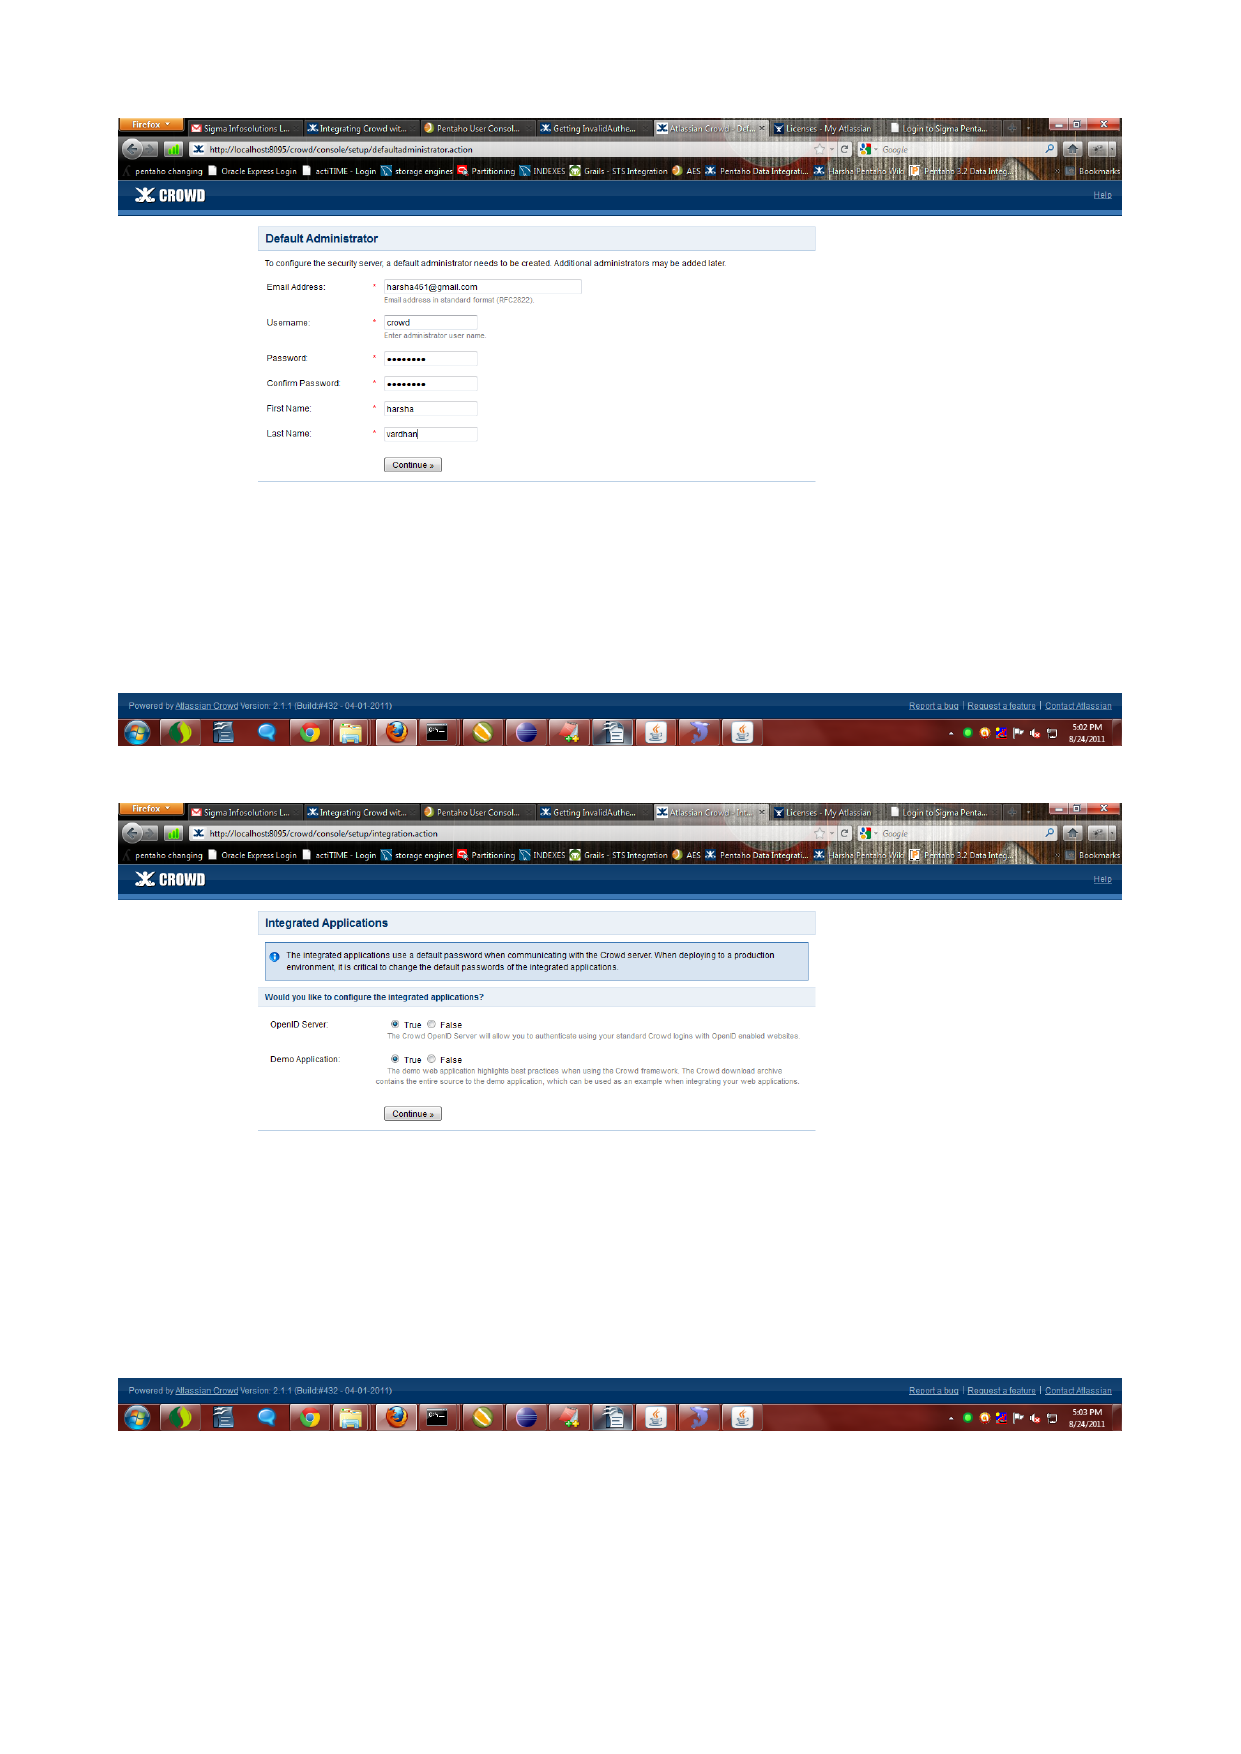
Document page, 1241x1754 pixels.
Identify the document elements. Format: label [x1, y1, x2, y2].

picture [118, 803, 1122, 1431]
picture [118, 118, 1122, 746]
